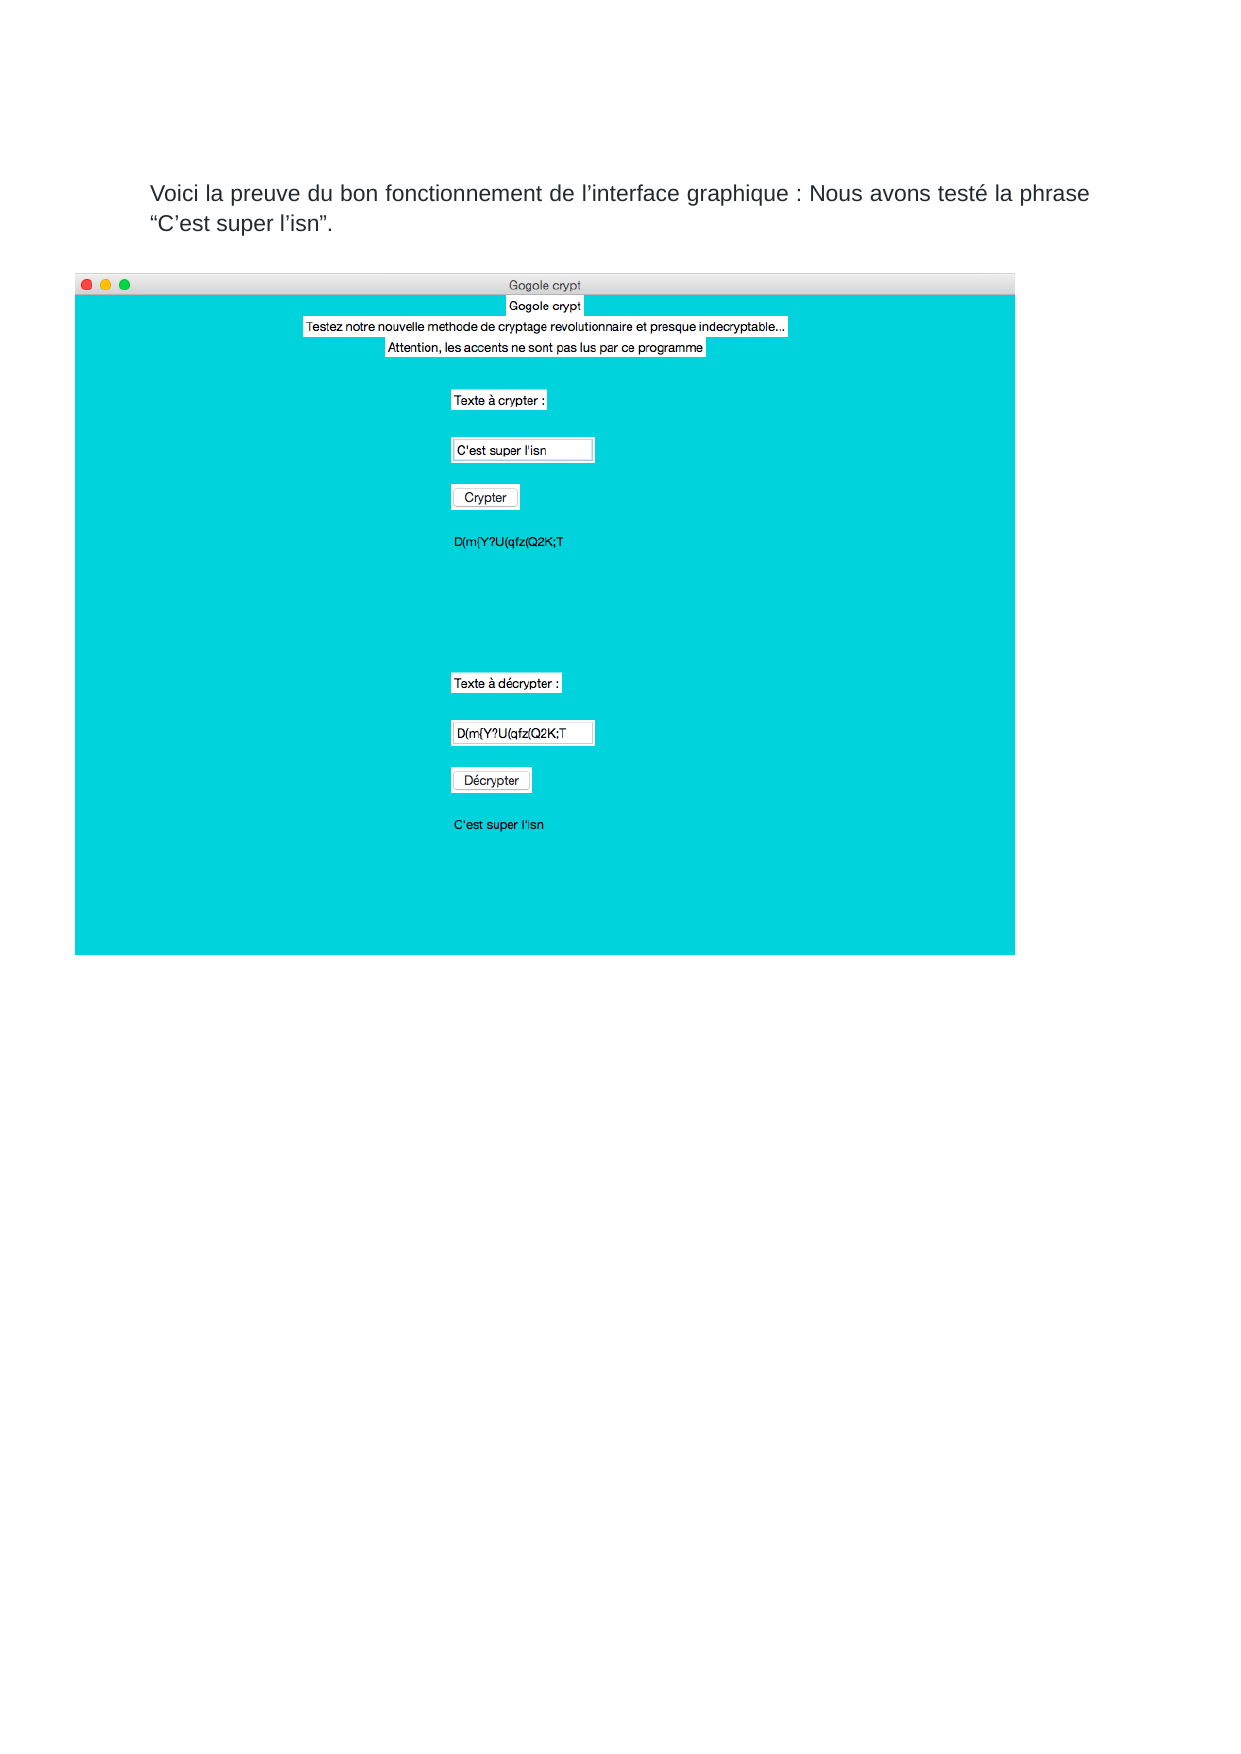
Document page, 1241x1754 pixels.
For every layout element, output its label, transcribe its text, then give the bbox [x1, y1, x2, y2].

text Voici la preuve du bon fonctionnement de l’interface graphique : Nous avons testé la phrase “C’est super l’isn”. [150, 180, 1090, 237]
picture [75, 273, 1016, 955]
